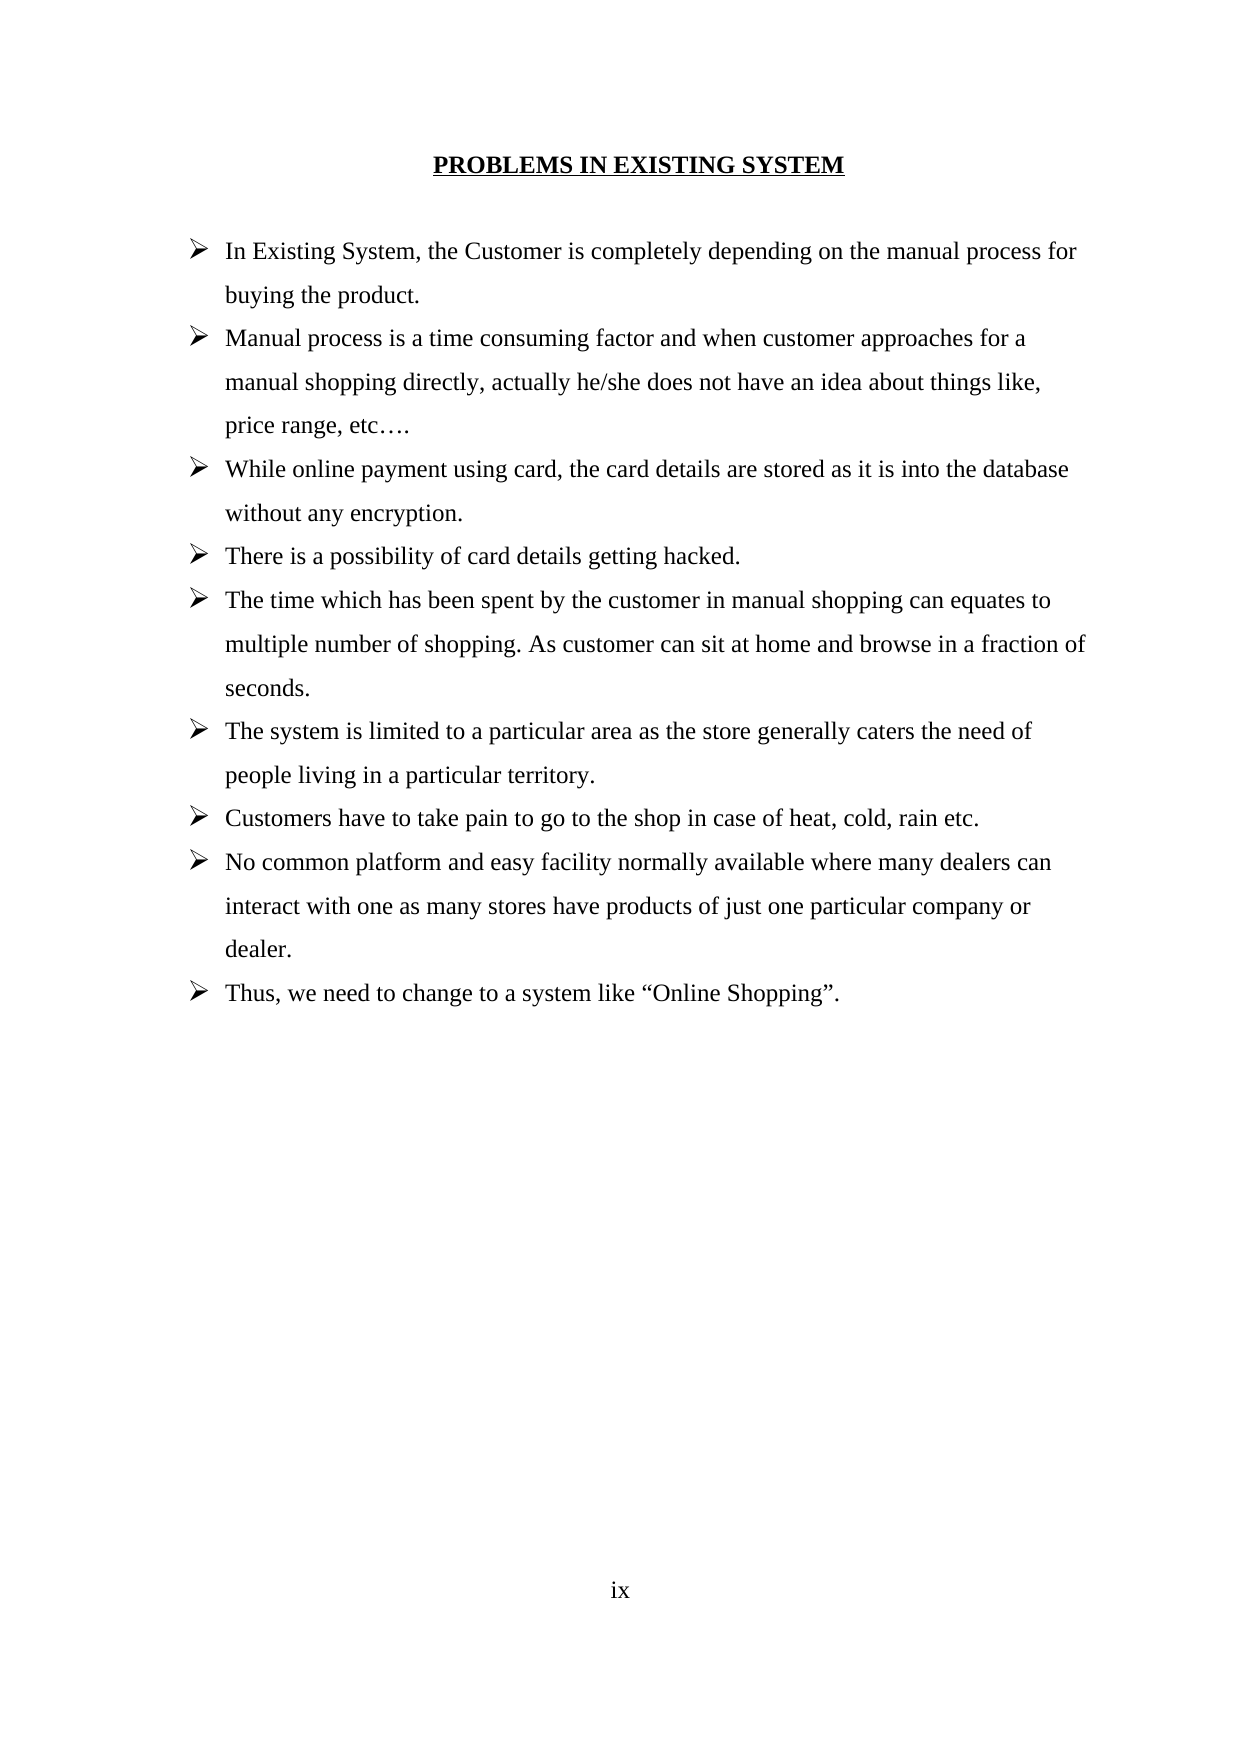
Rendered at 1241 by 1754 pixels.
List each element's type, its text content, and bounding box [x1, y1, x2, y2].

list While online payment using card, the card details are stored as it is into the database without any encryption. [187, 454, 1090, 527]
list The time which has been spent by the customer in manual shopping can equates to multiple number of shopping. As customer can sit at home and browse in a fraction of seconds. [187, 585, 1090, 701]
text PROBLEMS IN EXISTING SYSTEM [150, 150, 1090, 179]
list The system is limited to a particular area as the store generally caters the need of people living in a particular territory. [187, 716, 1090, 788]
list Customers have to take pain to go to the shop in case of heat, cold, rain etc. [187, 803, 1090, 833]
list Manual process is a time consuming factor and when customer approaches for a manual shopping directly, actually he/she does not have an idea about things like, price range, etc…. [187, 323, 1090, 439]
list There is a possibility of card details getting hacked. [187, 541, 1090, 571]
list No common platform and easy facility normally available where many dealers can interact with one as many stores have products of just one particular company or dealer. [187, 847, 1090, 963]
list In Existing System, the Customer is completely depending on the manual process for buying the product. [187, 236, 1090, 309]
list Thus, we need to change to a system like “Online Shopping”. [187, 978, 1090, 1007]
